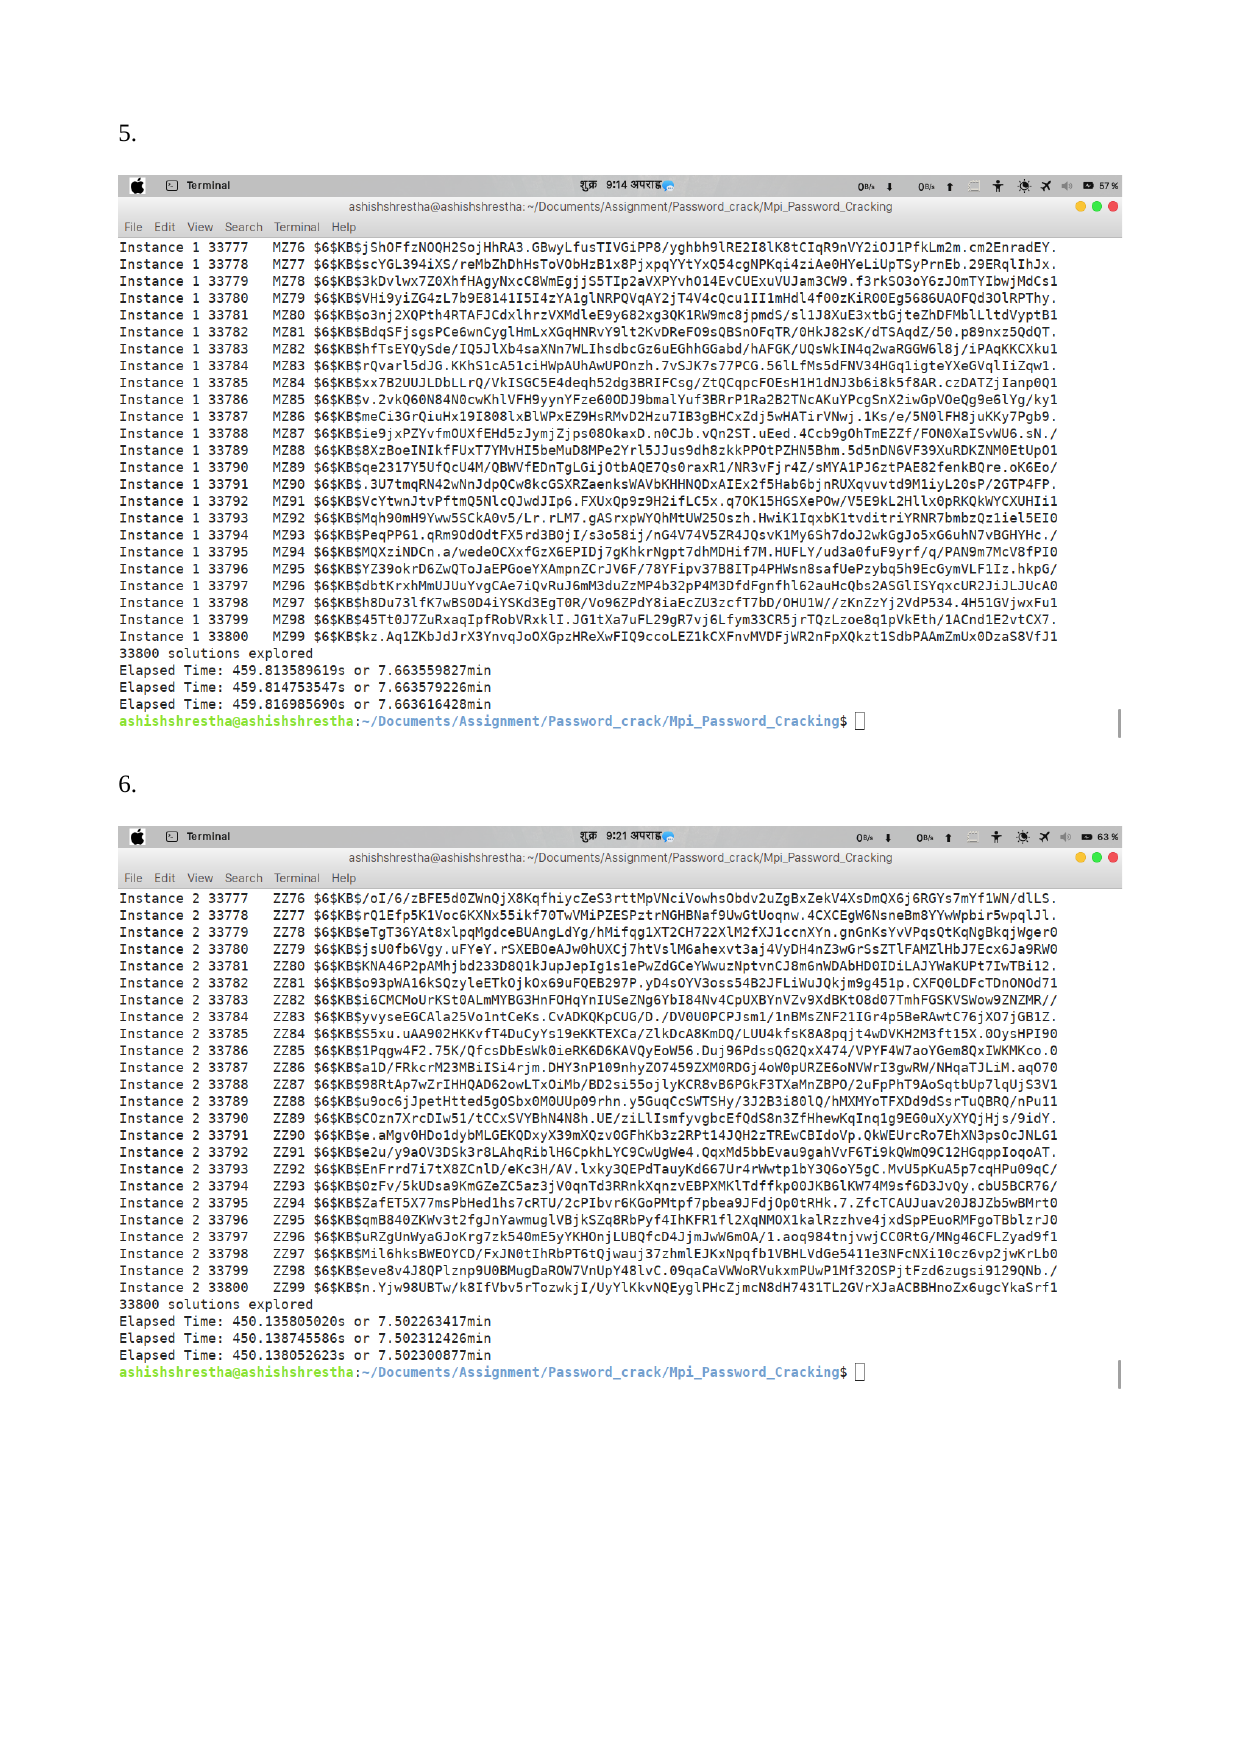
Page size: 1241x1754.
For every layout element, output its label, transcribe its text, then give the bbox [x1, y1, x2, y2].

text 5. [118, 118, 1122, 147]
text 6. [118, 769, 1122, 797]
picture [118, 826, 1123, 1391]
picture [118, 175, 1123, 740]
